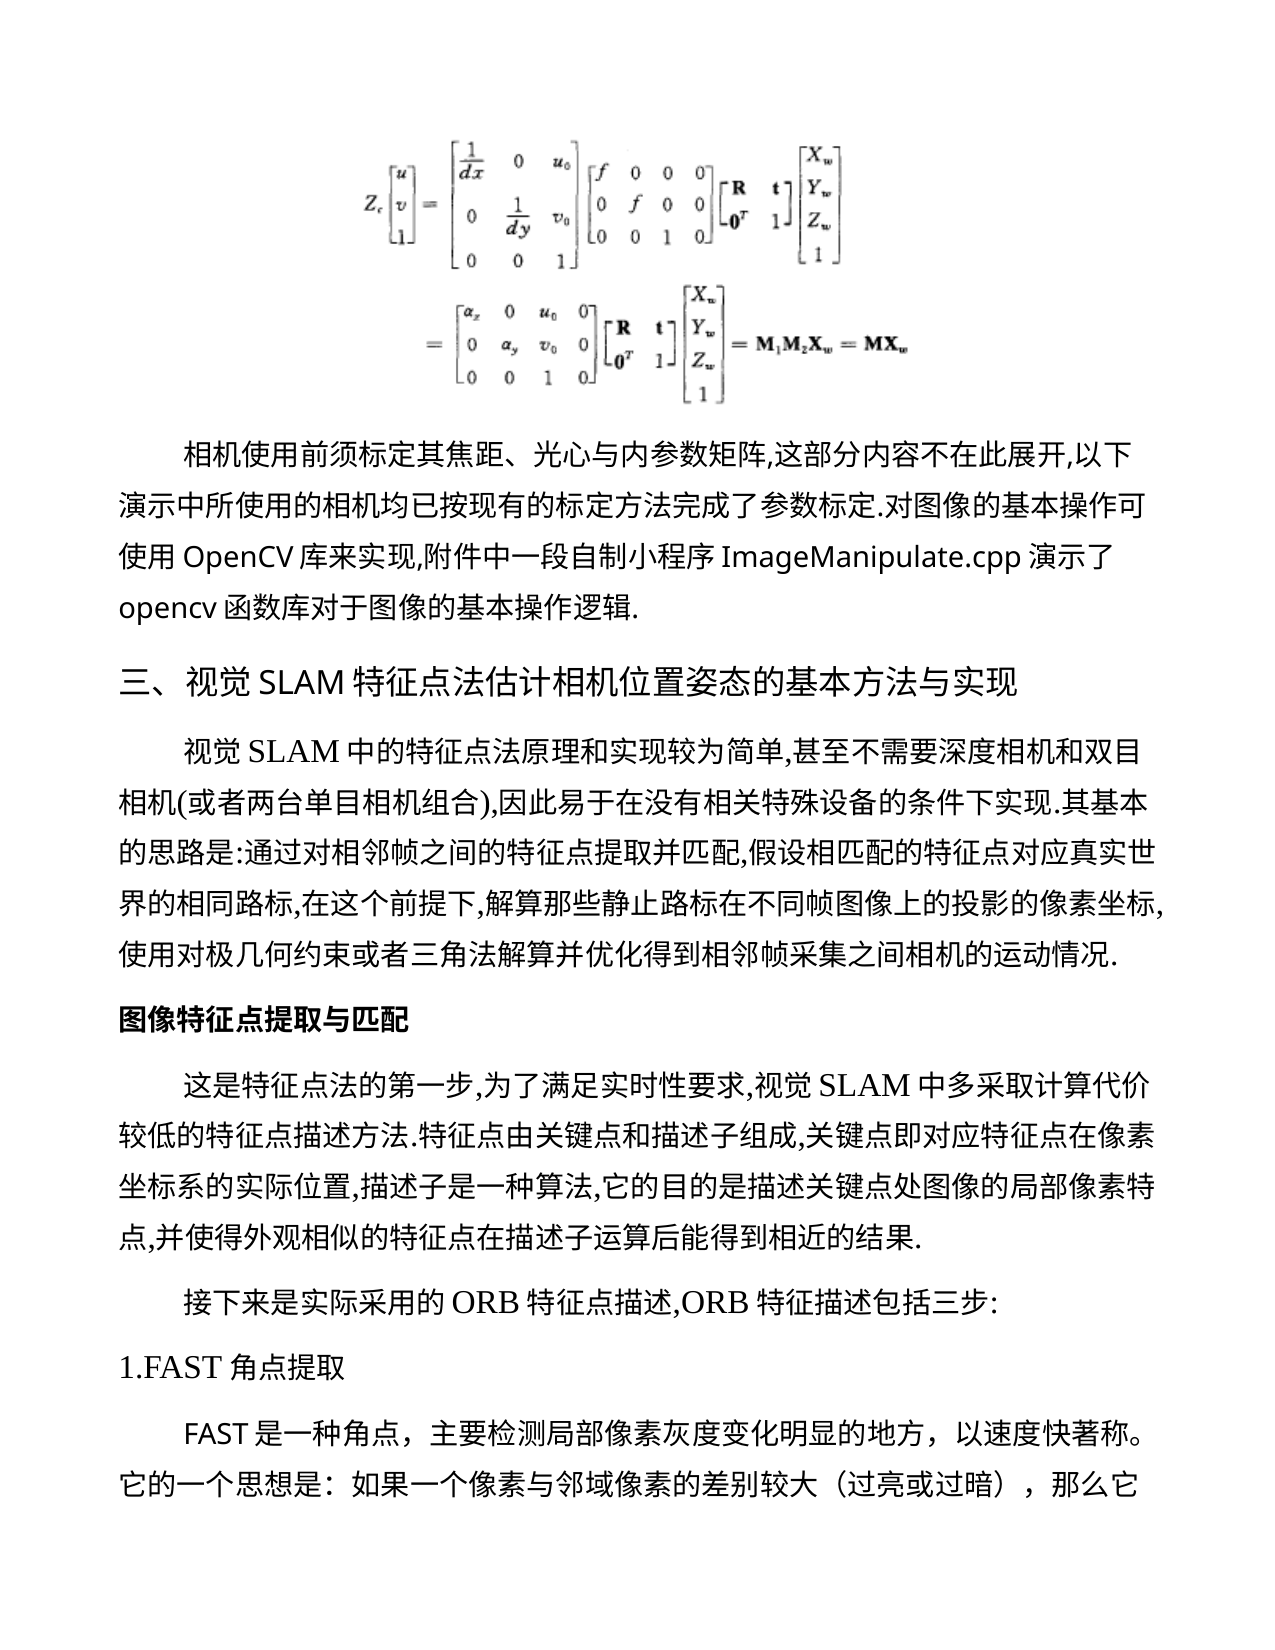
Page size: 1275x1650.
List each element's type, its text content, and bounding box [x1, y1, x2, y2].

text 视觉SLAM中的特征点法原理和实现较为简单,甚至不需要深度相机和双目相机(或者两台单目相机组合),因此易于在没有相关特殊设备的条件下实现.其基本的思路是:通过对相邻帧之间的特征点提取并匹配,假设相匹配的特征点对应真实世界的相同路标,在这个前提下,解算那些静止路标在不同帧图像上的投影的像素坐标,使用对极几何约束或者三角法解算并优化得到相邻帧采集之间相机的运动情况. [118, 729, 1157, 974]
text 相机使用前须标定其焦距、光心与内参数矩阵,这部分内容不在此展开,以下演示中所使用的相机均已按现有的标定方法完成了参数标定.对图像的基本操作可使用OpenCV库来实现,附件中一段自制小程序ImageManipulate.cpp演示了opencv函数库对于图像的基本操作逻辑. [118, 432, 1157, 627]
text 这是特征点法的第一步,为了满足实时性要求,视觉SLAM中多采取计算代价较低的特征点描述方法.特征点由关键点和描述子组成,关键点即对应特征点在像素坐标系的实际位置,描述子是一种算法,它的目的是描述关键点处图像的局部像素特点,并使得外观相似的特征点在描述子运算后能得到相近的结果. [118, 1062, 1157, 1257]
picture [351, 123, 925, 409]
text 三、视觉SLAM特征点法估计相机位置姿态的基本方法与实现 [118, 656, 1157, 704]
text 图像特征点提取与匹配 [118, 997, 1157, 1039]
text 1.FAST角点提取 [118, 1345, 1157, 1387]
table_cell [118, 118, 1157, 414]
text FAST是一种角点，主要检测局部像素灰度变化明显的地方，以速度快著称。它的一个思想是：如果一个像素与邻域像素的差别较大（过亮或过暗），那么它 [118, 1410, 1157, 1503]
text 接下来是实际采用的ORB特征点描述,ORB特征描述包括三步: [118, 1280, 1157, 1322]
